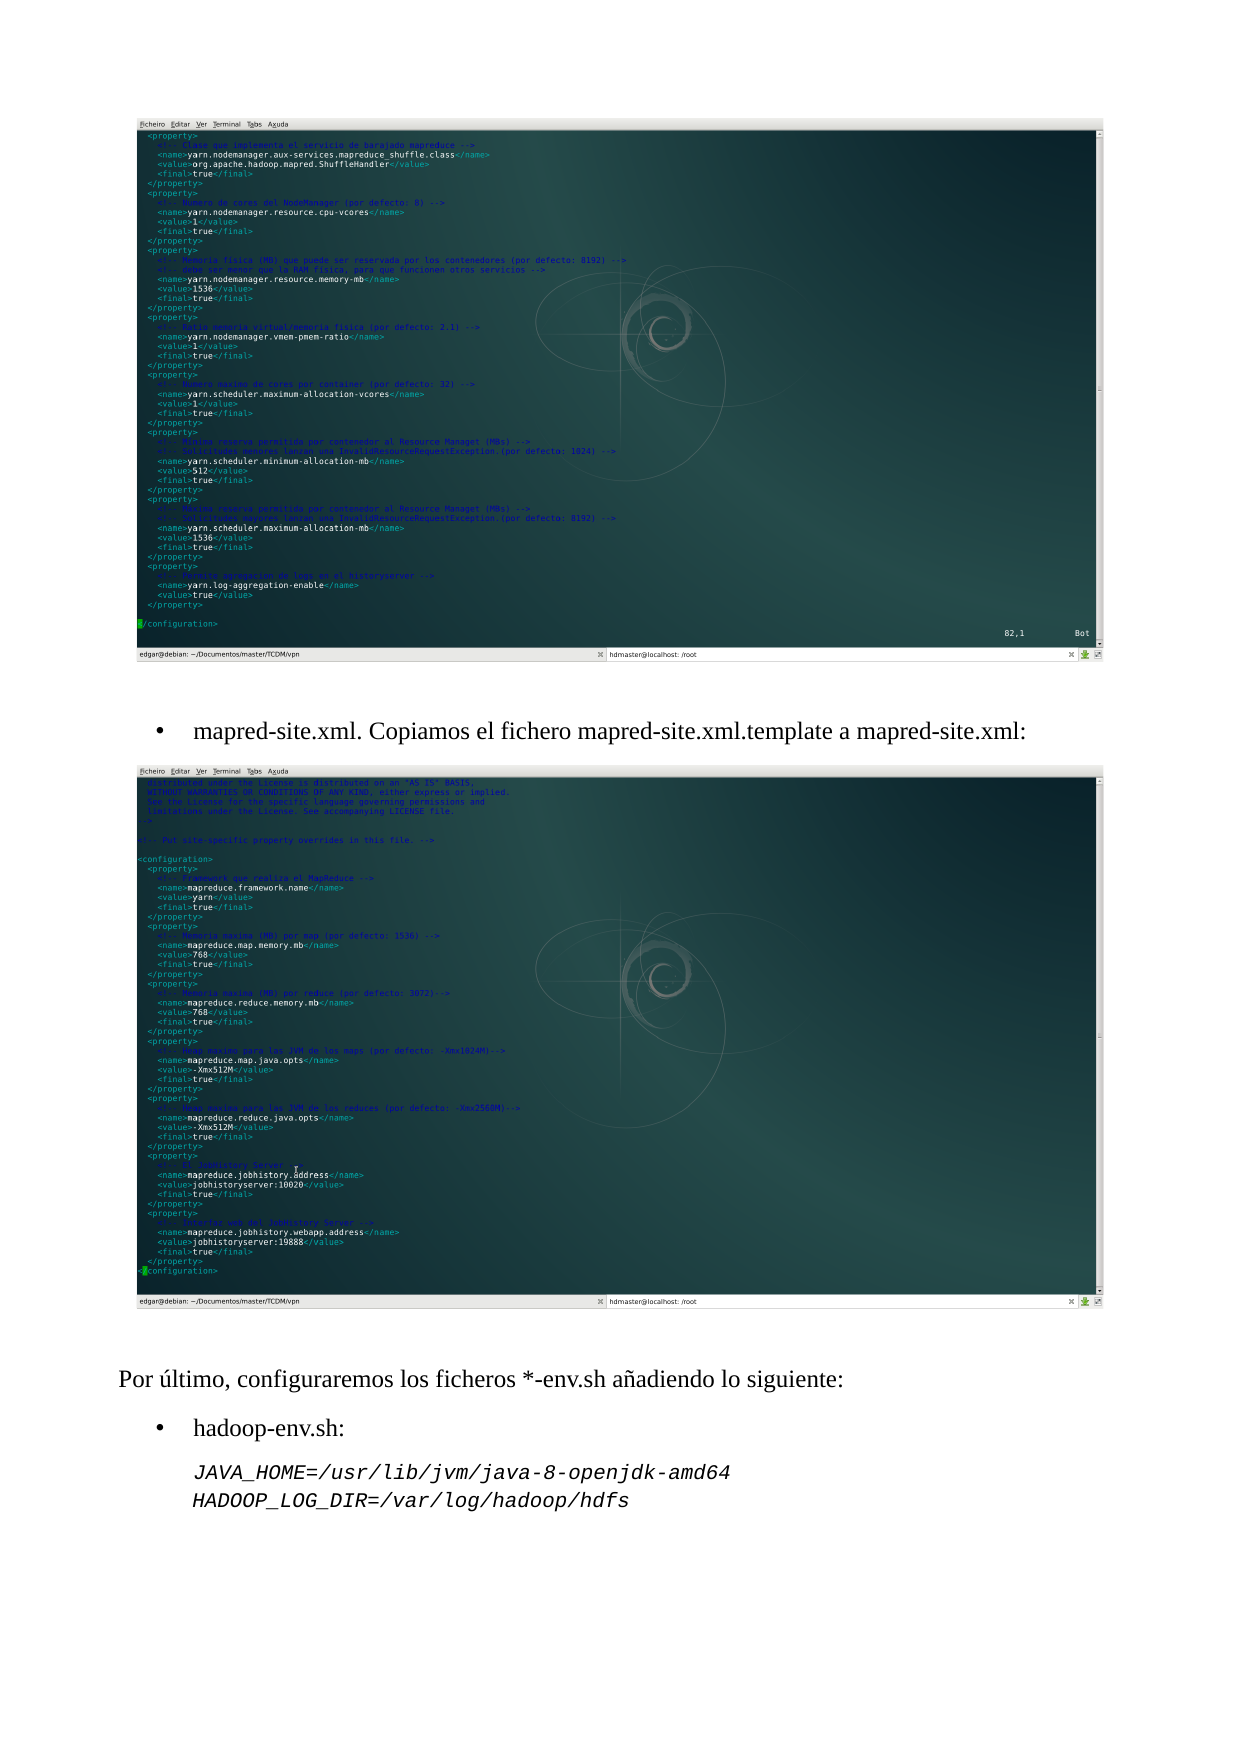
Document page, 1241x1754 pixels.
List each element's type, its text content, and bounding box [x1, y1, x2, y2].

text Por último, configuraremos los ficheros *-env.sh añadiendo lo siguiente: [118, 1364, 1122, 1393]
list JAVA_HOME=/usr/lib/jvm/java-8-openjdk-amd64 [156, 1462, 1122, 1486]
picture [136, 765, 1104, 1309]
list hadoop-env.sh: [156, 1413, 1122, 1442]
picture [136, 118, 1104, 662]
list mapred-site.xml. Copiamos el fichero mapred-site.xml.template a mapred-site.xml: [156, 716, 1122, 745]
text HADOOP_LOG_DIR=/var/log/hadoop/hdfs [118, 1490, 1122, 1514]
